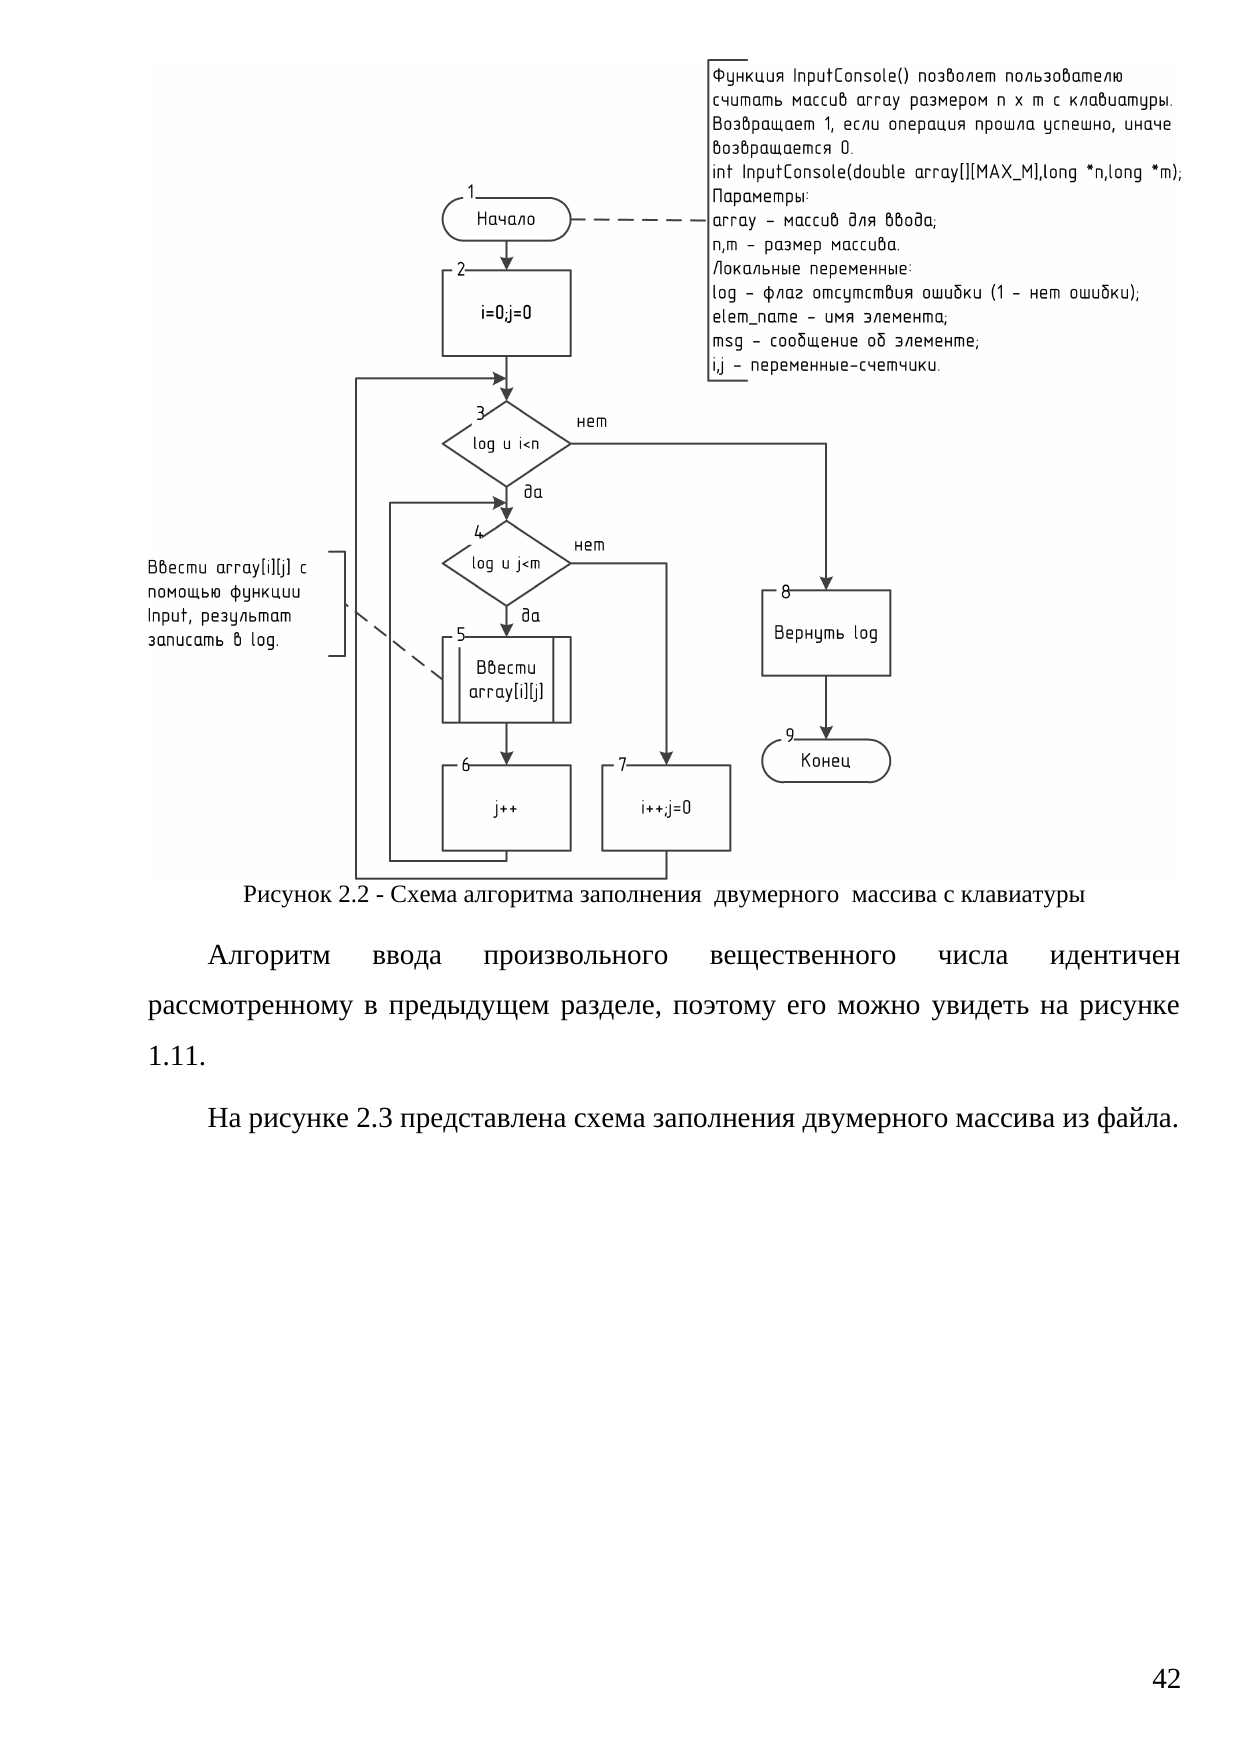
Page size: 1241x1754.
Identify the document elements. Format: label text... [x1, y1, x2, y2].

text Алгоритм ввода произвольного вещественного числа идентичен рассмотренному в предыдущем разделе, поэтому его можно увидеть на рисунке 1.11. [148, 937, 1181, 1071]
picture [147, 59, 1182, 880]
text Рисунок 2.2 - Схема алгоритма заполнения двумерного массива с клавиатуры [148, 880, 1181, 908]
text На рисунке 2.3 представлена схема заполнения двумерного массива из файла. [148, 1100, 1181, 1134]
